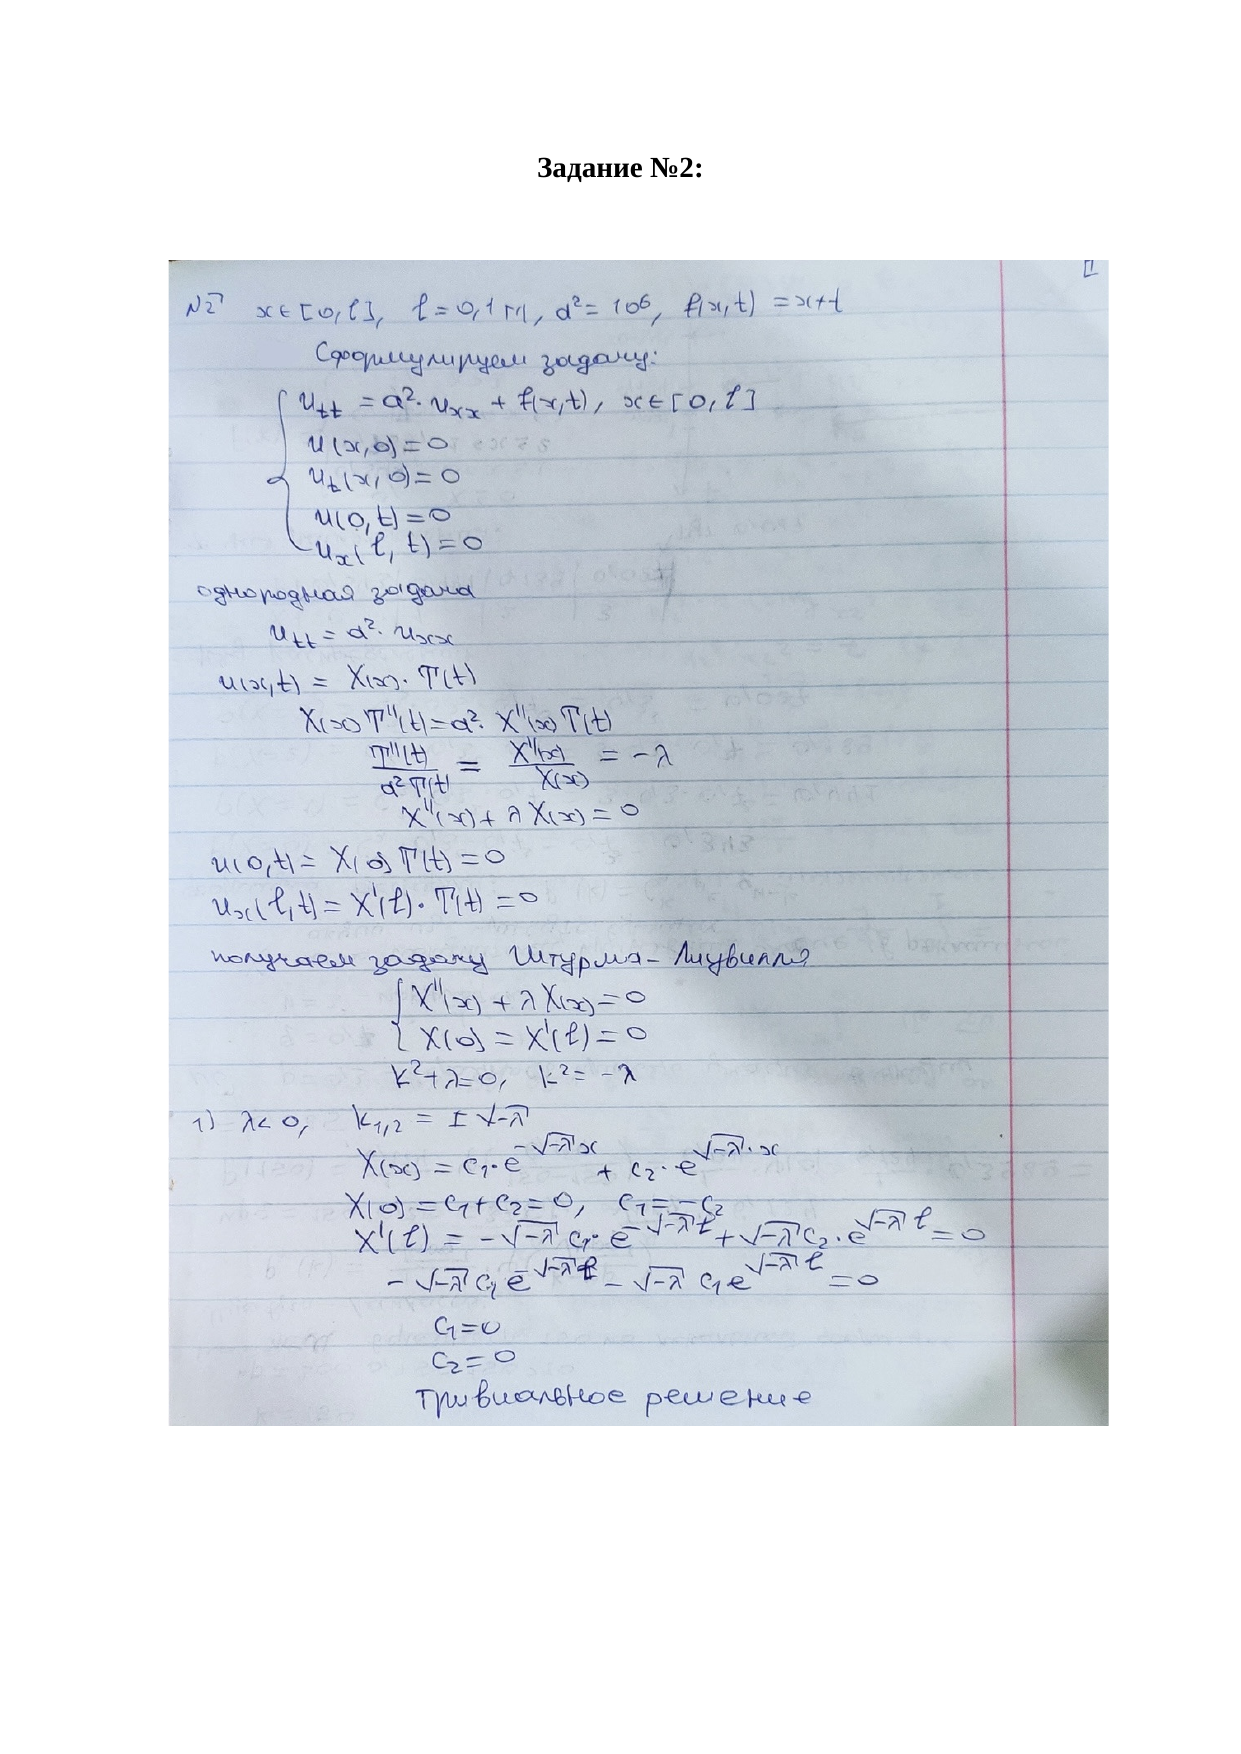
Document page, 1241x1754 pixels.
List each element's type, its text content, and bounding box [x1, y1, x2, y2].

text Задание №2: [150, 150, 1090, 183]
picture [168, 260, 1109, 1426]
